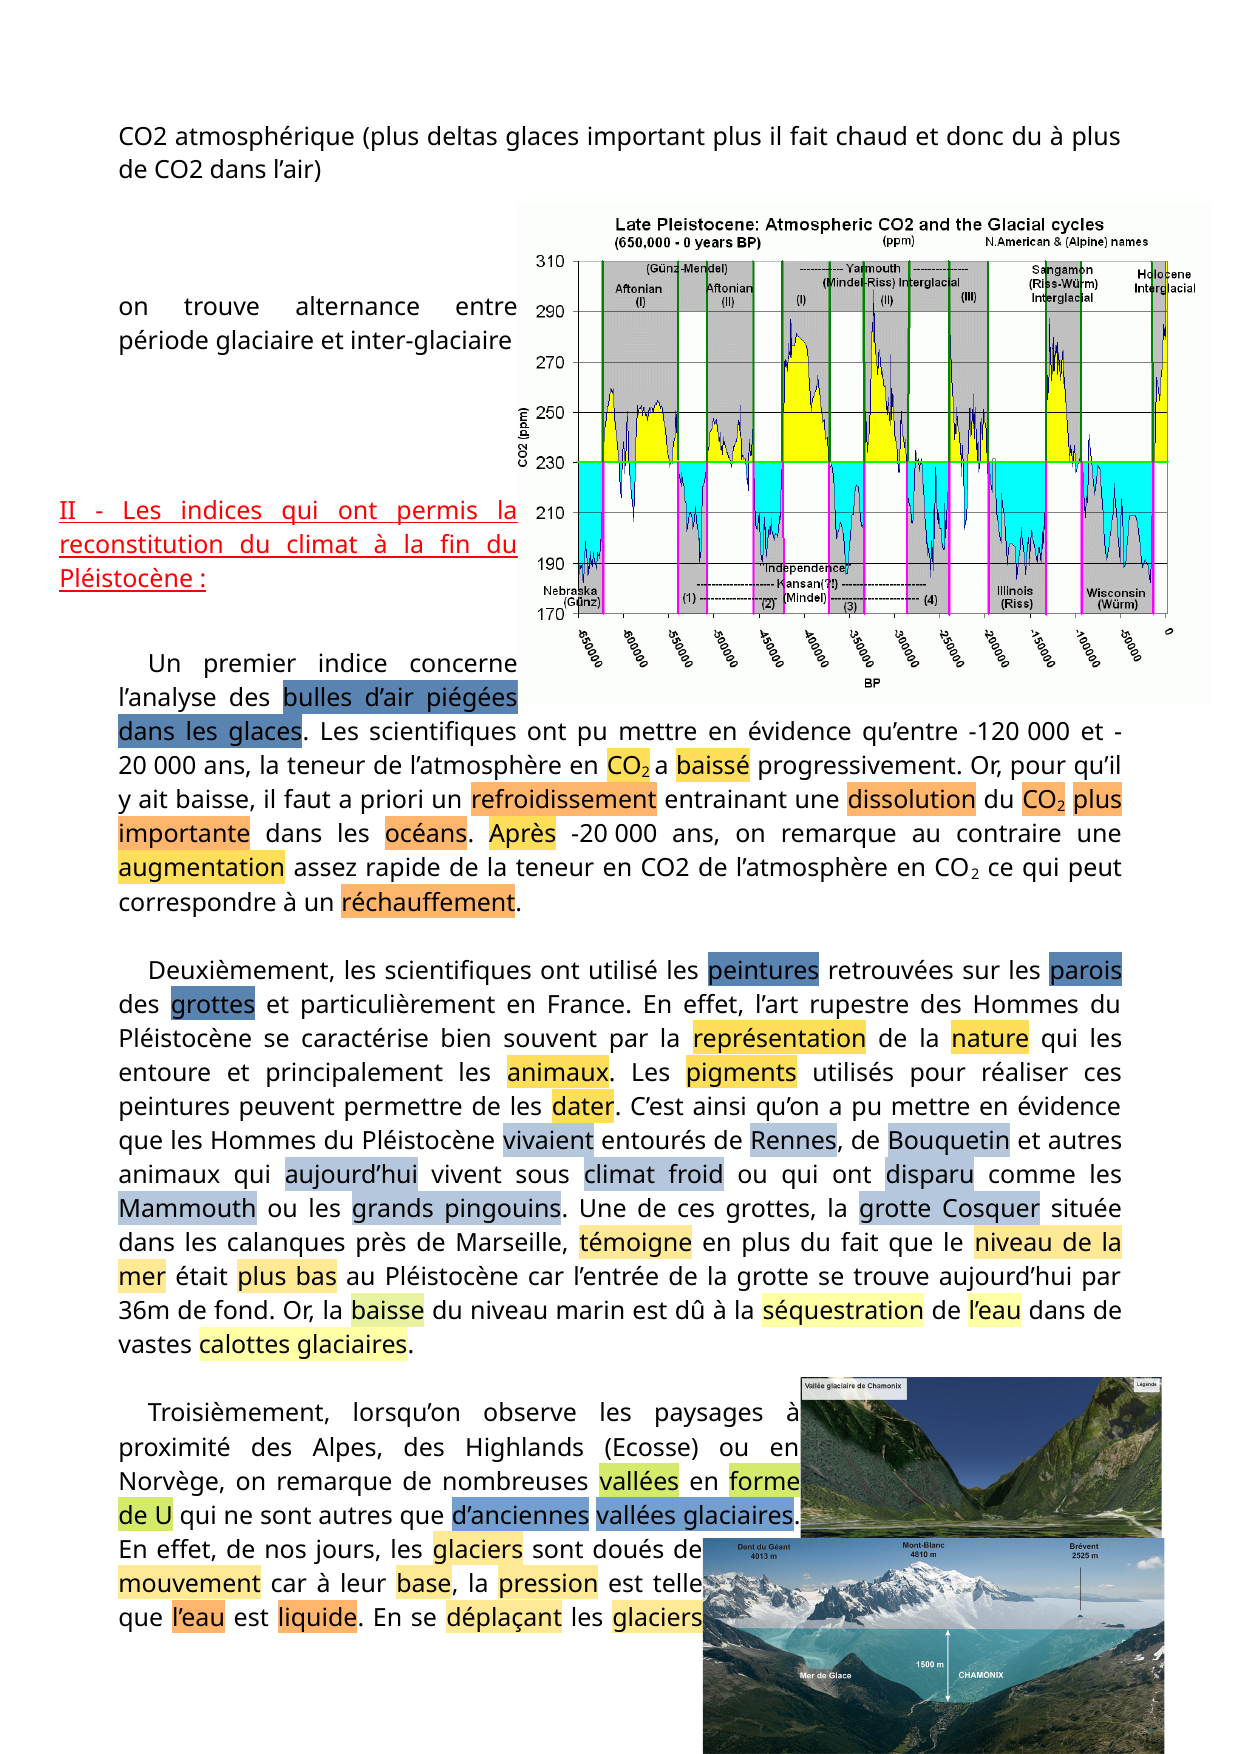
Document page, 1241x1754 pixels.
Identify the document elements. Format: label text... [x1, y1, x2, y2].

text on trouve alternance entre période glaciaire et inter-glaciaire [118, 288, 517, 357]
text Deuxièmement, les scientifiques ont utilisé les peintures retrouvées sur les parois des grottes et particulièrement en France. En effet, l’art rupestre des Hommes du Pléistocène se caractérise bien souvent par la représentation de la nature qui les entoure et principalement les animaux. Les pigments utilisés pour réaliser ces peintures peuvent permettre de les dater. C’est ainsi qu’on a pu mettre en évidence que les Hommes du Pléistocène vivaient entourés de Rennes, de Bouquetin et autres animaux qui aujourd’hui vivent sous climat froid ou qui ont disparu comme les Mammouth ou les grands pingouins. Une de ces grottes, la grotte Cosquer située dans les calanques près de Marseille, témoigne en plus du fait que le niveau de la mer était plus bas au Pléistocène car l’entrée de la grotte se trouve aujourd’hui par 36m de fond. Or, la baisse du niveau marin est dû à la séquestration de l’eau dans de vastes calottes glaciaires. [118, 952, 1122, 1361]
picture [517, 202, 1211, 704]
text Troisièmement, lorsqu’on observe les paysages à proximité des Alpes, des Highlands (Ecosse) ou en Norvège, on remarque de nombreuses vallées en forme de U qui ne sont autres que d’anciennes vallées glaciaires. En effet, de nos jours, les glaciers sont doués de mouvement car à leur base, la pression est telle que l’eau est liquide. En se déplaçant les glaciers [118, 1395, 800, 1633]
text Pléistocène : [59, 558, 517, 595]
text CO2 atmosphérique (plus deltas glaces important plus il fait chaud et donc du à plus de CO2 dans l’air) [118, 118, 1122, 186]
text Un premier indice concerne l’analyse des bulles d’air piégées dans les glaces. Les scientifiques ont pu mettre en évidence qu’entre -120 000 et -20 000 ans, la teneur de l’atmosphère en CO2 a baissé progressivement. Or, pour qu’il y ait baisse, il faut a priori un refroidissement entrainant une dissolution du CO2 plus importante dans les océans. Après -20 000 ans, on remarque au contraire une augmentation assez rapide de la teneur en CO2 de l’atmosphère en CO2 ce qui peut correspondre à un réchauffement. [118, 646, 1122, 918]
picture [702, 1377, 1165, 1754]
text reconstitution du climat à la fin du [59, 523, 517, 556]
text II - Les indices qui ont permis la [59, 493, 517, 522]
